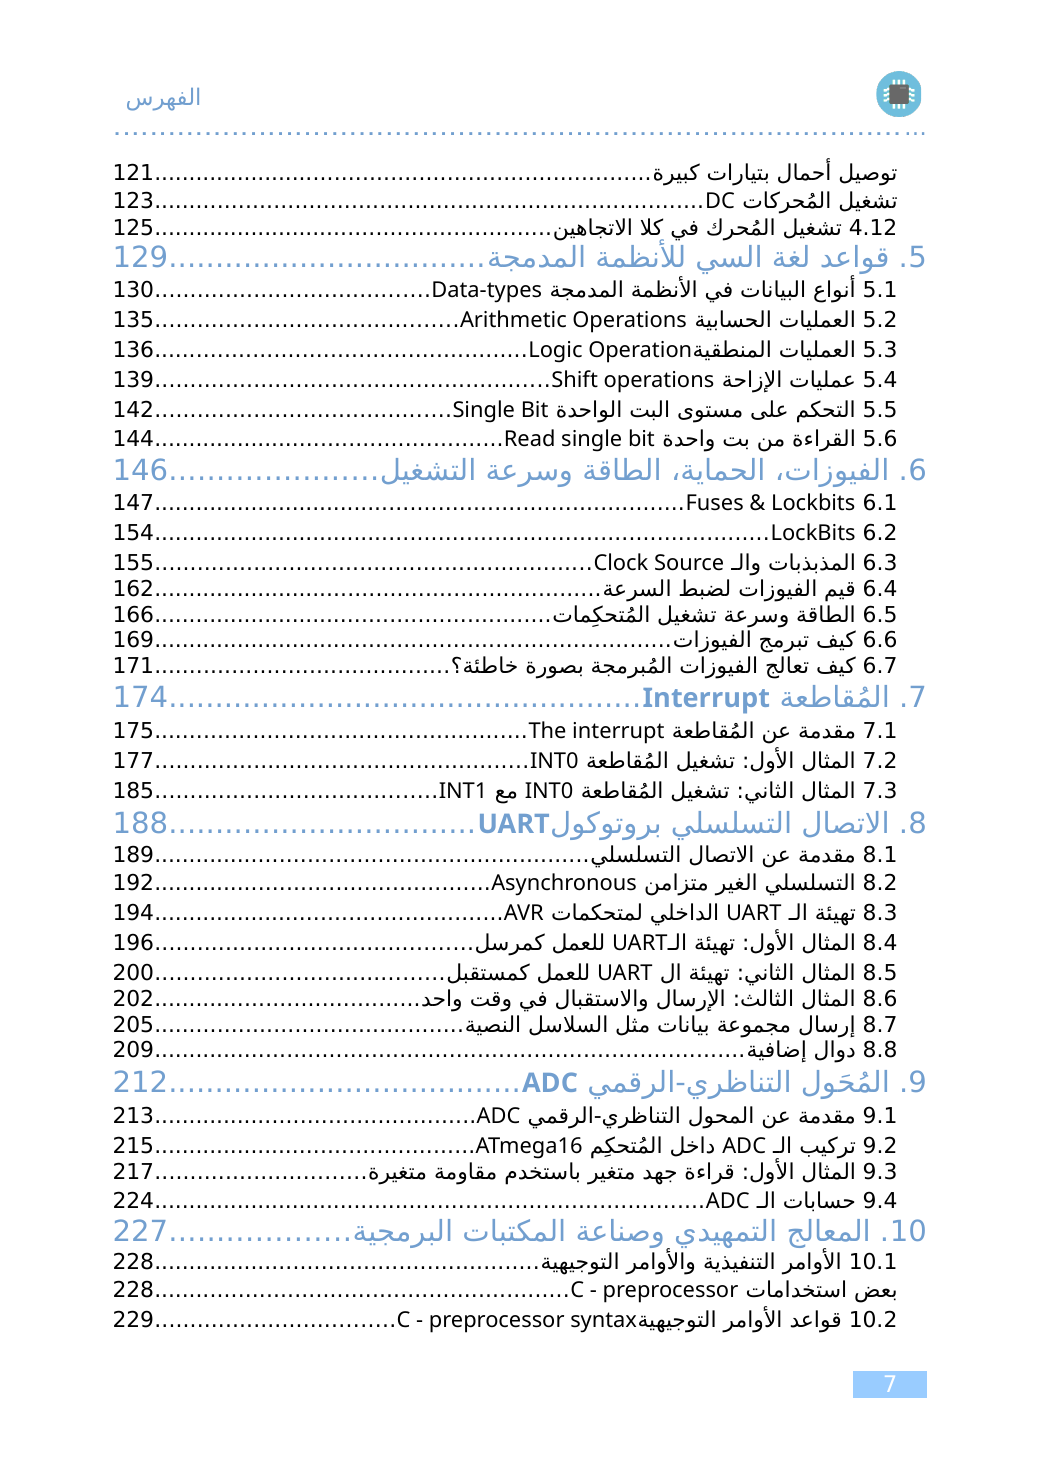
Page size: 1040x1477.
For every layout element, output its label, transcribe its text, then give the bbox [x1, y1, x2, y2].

text 4.12 تشغيل المُحرك في كلا الاتجاهين 125 [112, 215, 897, 241]
text 6.4 قيم الفيوزات لضبط السرعة 162 [112, 577, 897, 602]
text 5.1 أنواع البيانات في الأنظمة المدمجة Data-types 130 [112, 274, 897, 304]
text 8.8 دوال إضافية 209 [112, 1037, 897, 1063]
text 9.3 المثال اﻷول: قراءة جهد متغير باستخدم مقاومة متغيرة 217 [112, 1159, 897, 1185]
text 7.2 المثال الأول: تشغيل المُقاطعة INT0 177 [112, 745, 897, 775]
text 8.3 تهيئة الـ UART الداخلي لمتحكمات AVR 194 [112, 897, 897, 927]
text 10.2 قواعد الأوامر التوجيهيةC - preprocessor syntax 229 [112, 1304, 897, 1334]
text 5.3 العمليات المنطقيةLogic Operation 136 [112, 334, 897, 364]
text 9.1 مقدمة عن المحول التناظري-الرقمي ADC 213 [112, 1100, 897, 1130]
text 6.7 كيف تعالج الفيوزات المُبرمجة بصورة خاطئة؟ 171 [112, 653, 897, 679]
text 9.2 تركيب الـ ADC داخل المُتحكِم ATmega16 215 [112, 1130, 897, 1159]
text 8.5 المثال الثاني: تهيئة ال UART للعمل كمستقبل 200 [112, 957, 897, 986]
picture [876, 71, 922, 117]
text 10.1 الأوامر التنفيذية والأوامر التوجيهية 228 [112, 1249, 897, 1274]
text 8.7 إرسال مجموعة بيانات مثل السلاسل النصية 205 [112, 1012, 897, 1037]
text 7.1 مقدمة عن المُقاطعة The interrupt 175 [112, 716, 897, 745]
text 9.4 حسابات الـ ADC 224 [112, 1185, 897, 1215]
text 8. الاتصال التسلسلي بروتوكولUART 188 [112, 805, 927, 842]
text 7. المُقاطعة Interrupt 174 [112, 679, 927, 716]
text 6.3 المذبذبات والـ Clock Source 155 [112, 547, 897, 577]
text 5.5 التحكم على مستوى البت الواحدة Single Bit 142 [112, 394, 897, 423]
text 6.1 Fuses & Lockbits 147 [112, 487, 897, 517]
text 8.1 مقدمة عن الاتصال التسلسلي 189 [112, 842, 897, 867]
text 8.2 التسلسلي الغير متزامن Asynchronous 192 [112, 867, 897, 897]
text 6.6 كيف تبرمج الفيوزات 169 [112, 628, 897, 653]
text 5. قواعد لغة السي للأنظمة المدمجة 129 [112, 241, 927, 274]
text 5.2 العمليات الحسابية Arithmetic Operations 135 [112, 304, 897, 334]
text 7.3 المثال الثاني: تشغيل المُقاطعة INT0 مع INT1 185 [112, 775, 897, 805]
text توصيل أحمال بتيارات كبيرة 121 [112, 160, 897, 185]
text 8.6 المثال الثالث: الإرسال والاستقبال في وقت واحد 202 [112, 986, 897, 1012]
text بعض استخدامات C - preprocessor 228 [112, 1274, 897, 1304]
text 9. المُحَول التناظري-الرقمي ADC 212 [112, 1063, 927, 1100]
text 5.6 القراءة من بت واحدة Read single bit 144 [112, 423, 897, 453]
text 10. المعالج التمهيدي وصناعة المكتبات البرمجية 227 [112, 1215, 927, 1249]
text 8.4 المثال الأول: تهيئة الـUART للعمل كمرسل 196 [112, 927, 897, 957]
text 6. الفيوزات، الحماية، الطاقة وسرعة التشغيل 146 [112, 453, 927, 487]
text 6.5 الطاقة وسرعة تشغيل المُتحكِمات 166 [112, 602, 897, 628]
text تشغيل المُحركات DC 123 [112, 185, 897, 215]
text 5.4 عمليات اﻹزاحة Shift operations 139 [112, 364, 897, 394]
text 6.2 LockBits 154 [112, 517, 897, 547]
